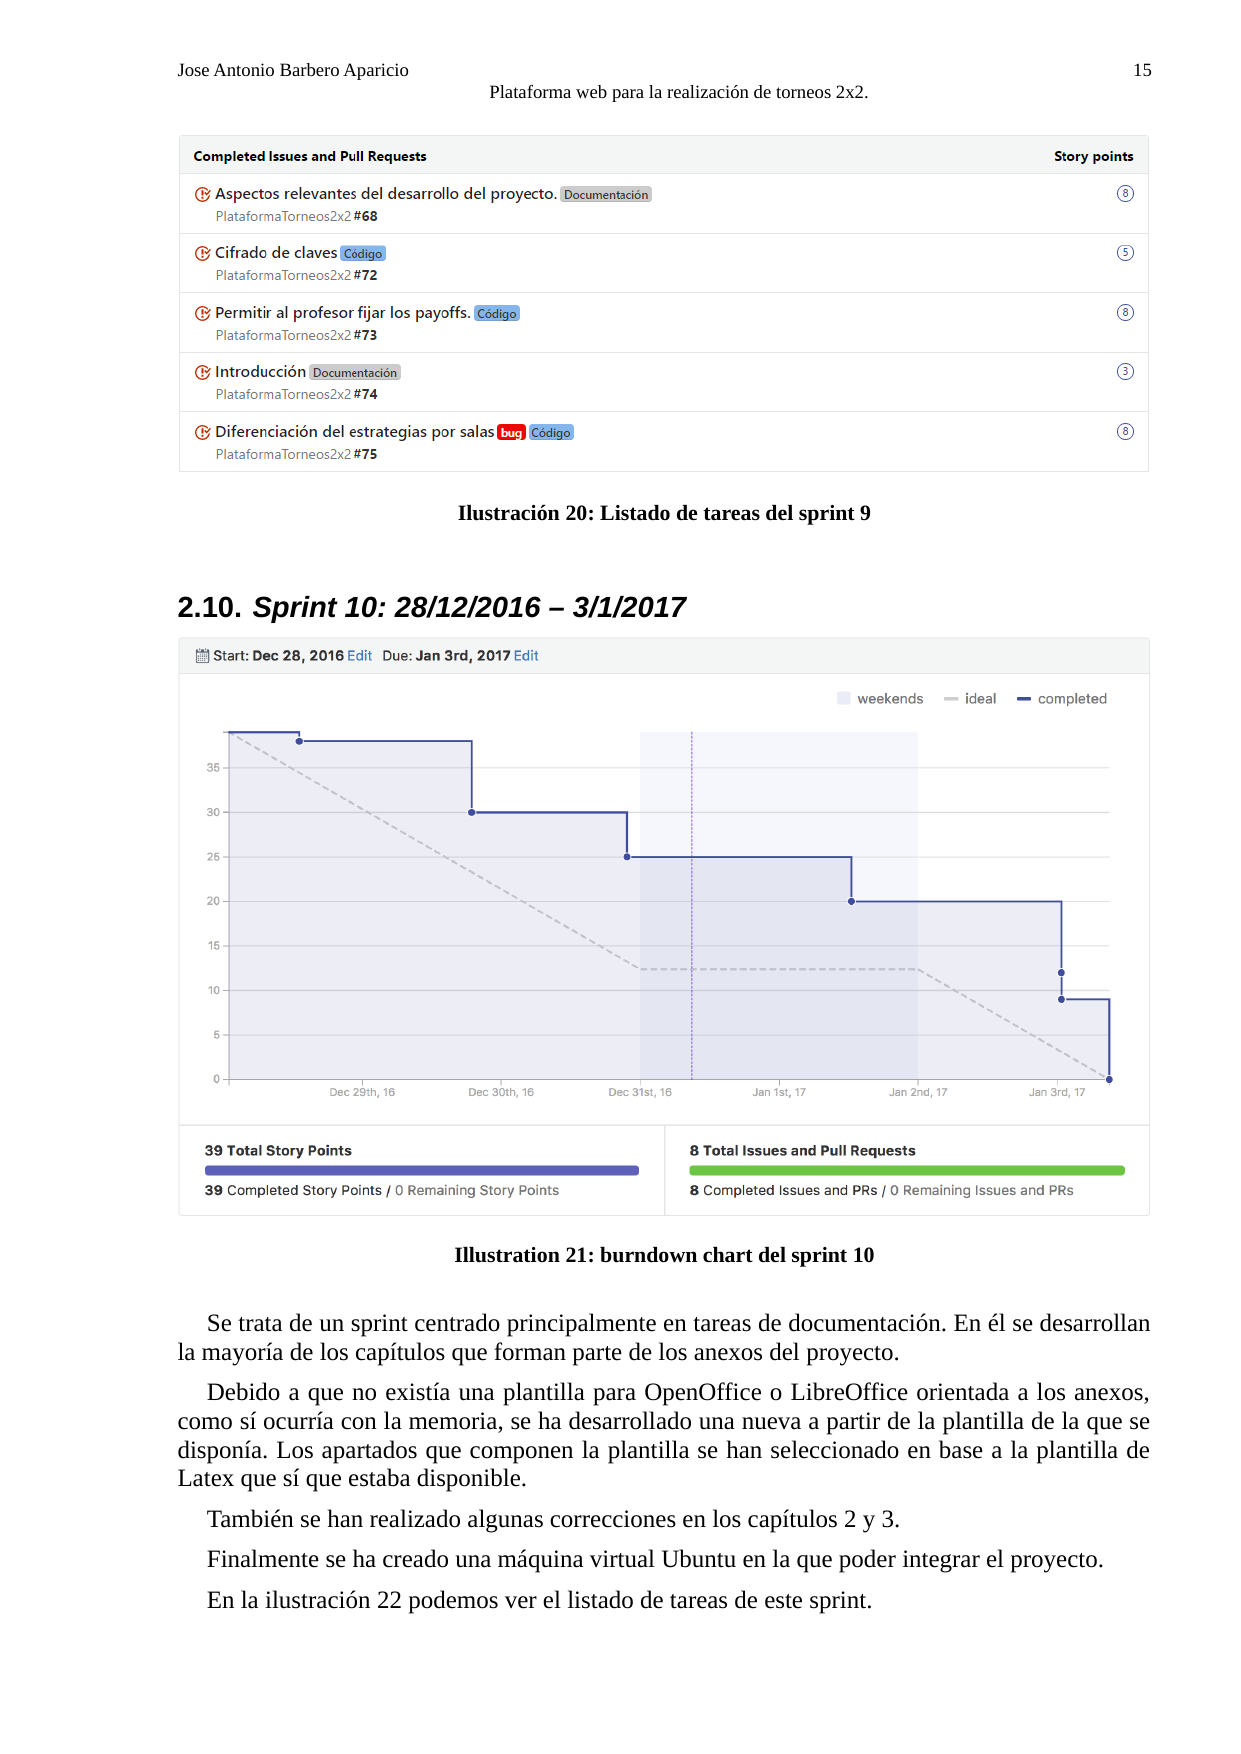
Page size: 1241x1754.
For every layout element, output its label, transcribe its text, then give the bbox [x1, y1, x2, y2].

picture [177, 131, 1152, 475]
text Debido a que no existía una plantilla para OpenOffice o LibreOffice orientada a los anexos, como sí ocurría con la memoria, se ha desarrollado una nueva a partir de la plantilla de la que se disponía. Los apartados que componen la plantilla se han seleccionado en base a la plantilla de Latex que sí que estaba disponible. [177, 1377, 1152, 1492]
text Illustration 21: burndown chart del sprint 10 [177, 1217, 1152, 1267]
text Finalmente se ha creado una máquina virtual Ubuntu en la que poder integrar el proyecto. [177, 1544, 1152, 1573]
text También se han realizado algunas correcciones en los capítulos 2 y 3. [177, 1504, 1152, 1533]
text En la ilustración 22 podemos ver el listado de tareas de este sprint. [177, 1585, 1152, 1614]
picture [177, 635, 1152, 1217]
text Ilustración 20: Listado de tareas del sprint 9 [177, 475, 1152, 525]
subtitle Sprint 10: 28/12/2016 – 3/1/2017 [177, 590, 1152, 624]
text Se trata de un sprint centrado principalmente en tareas de documentación. En él se desarrollan la mayoría de los capítulos que forman parte de los anexos del proyecto. [177, 1308, 1152, 1365]
